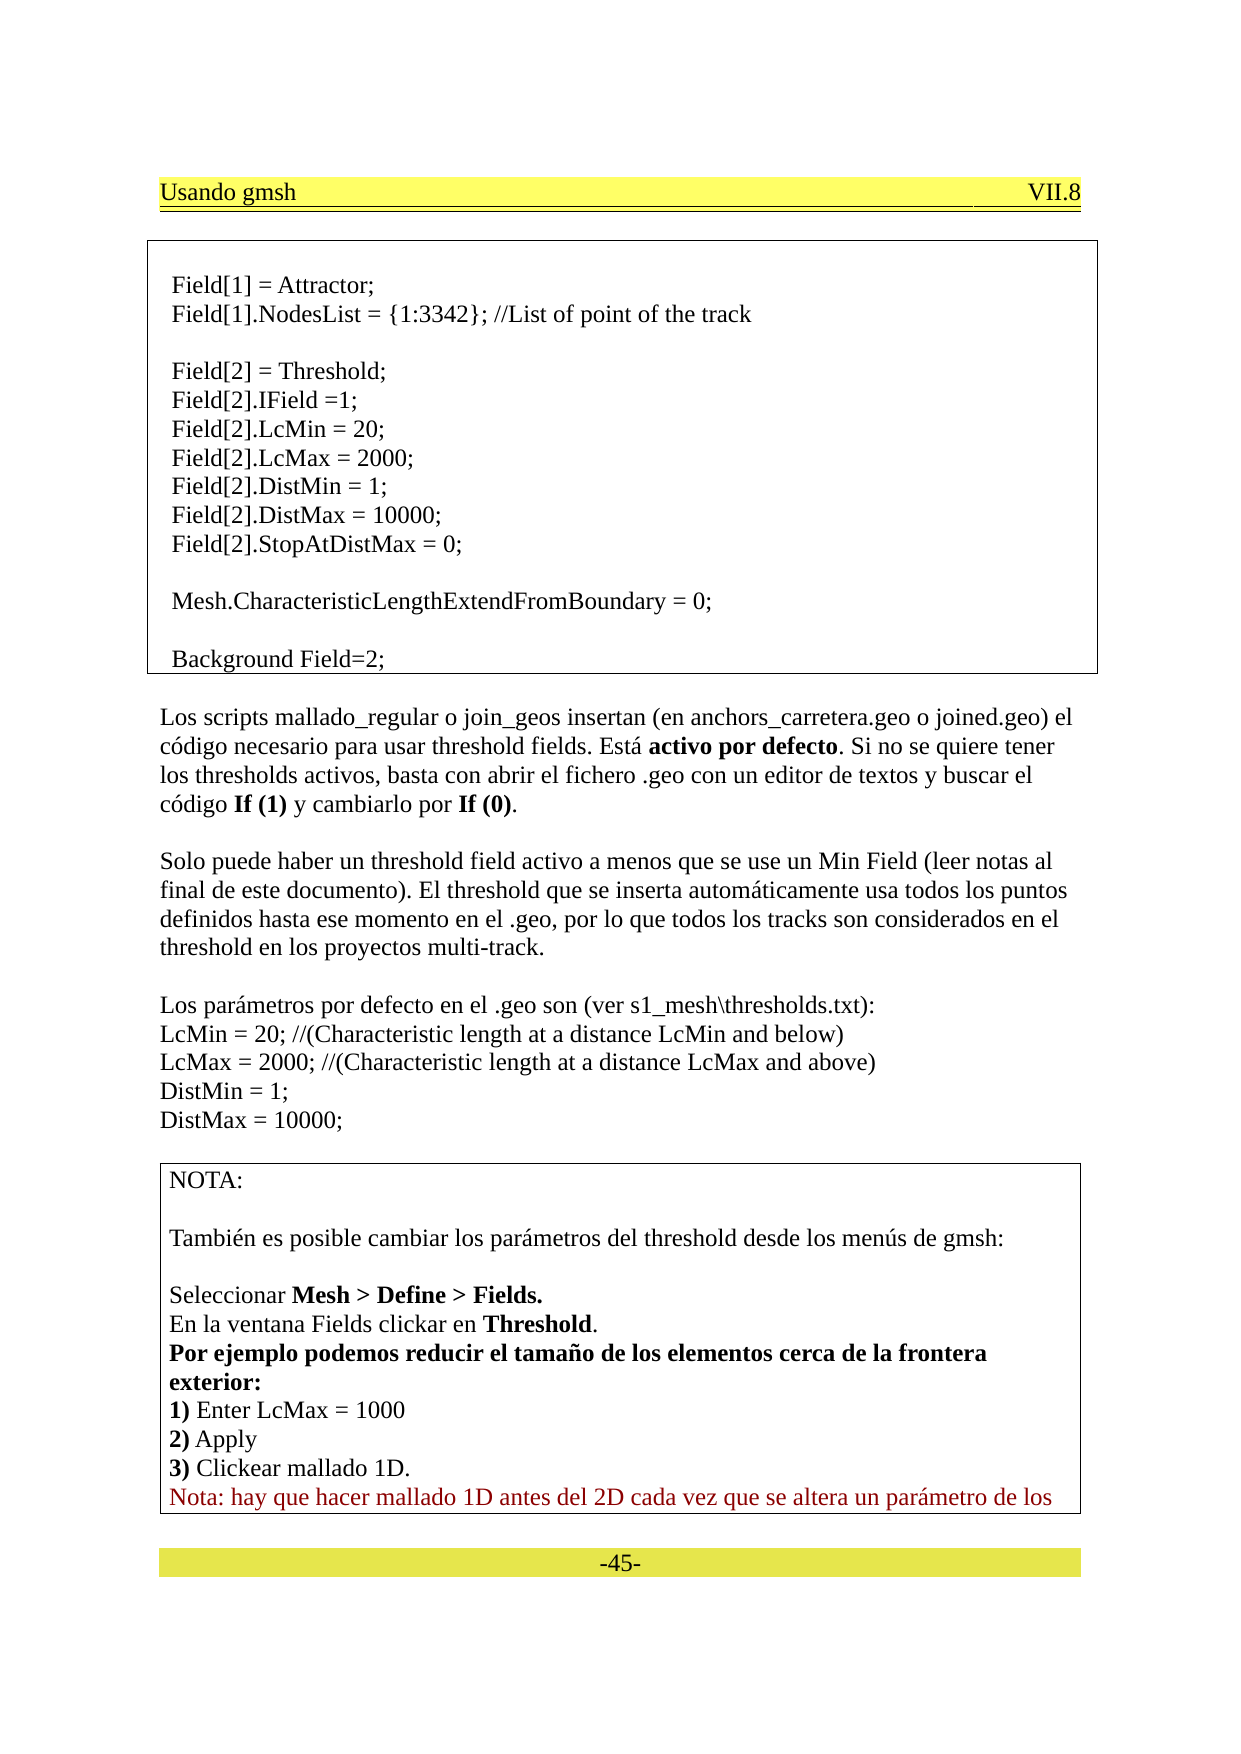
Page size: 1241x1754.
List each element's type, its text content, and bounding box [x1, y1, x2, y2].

text DistMax = 10000; [159, 1105, 1081, 1134]
text Nota: hay que hacer mallado 1D antes del 2D cada vez que se altera un parámetro de los [161, 1479, 1080, 1513]
text NOTA: [161, 1164, 1080, 1194]
text Solo puede haber un threshold field activo a menos que se use un Min Field (leer notas al final de este documento). El threshold que se inserta automáticamente usa todos los puntos definidos hasta ese momento en el .geo, por lo que todos los tracks son considerados en el threshold en los proyectos multi-track. [159, 846, 1081, 961]
table_header Field[1] = Attractor; Field[1].NodesList = {1:3342}; //List of point of the track Field[2] = Threshold; Field[2].IField =1; Field[2].LcMin = 20; Field[2].LcMax = 2000; Field[2].DistMin = 1; Field[2].DistMax = 10000; Field[2].StopAtDistMax = 0; Mesh.CharacteristicLengthExtendFromBoundary = 0; Background Field=2; [148, 241, 1097, 673]
text Los parámetros por defecto en el .geo son (ver s1_mesh\thresholds.txt): LcMin = 20; //(Characteristic length at a distance LcMin and below) LcMax = 2000; //(Characteristic length at a distance LcMax and above) DistMin = 1; [159, 990, 1081, 1105]
text Seleccionar Mesh > Define > Fields. En la ventana Fields clickar en Threshold. Por ejemplo podemos reducir el tamaño de los elementos cerca de la frontera exterior: 1) Enter LcMax = 1000 2) Apply 3) Clickear mallado 1D. [161, 1277, 1080, 1479]
text También es posible cambiar los parámetros del threshold desde los menús de gmsh: [161, 1220, 1080, 1277]
text Los scripts mallado_regular o join_geos insertan (en anchors_carretera.geo o joined.geo) el código necesario para usar threshold fields. Está activo por defecto. Si no se quiere tener los thresholds activos, basta con abrir el fichero .geo con un editor de textos y buscar el código If (1) y cambiarlo por If (0). [159, 702, 1081, 817]
